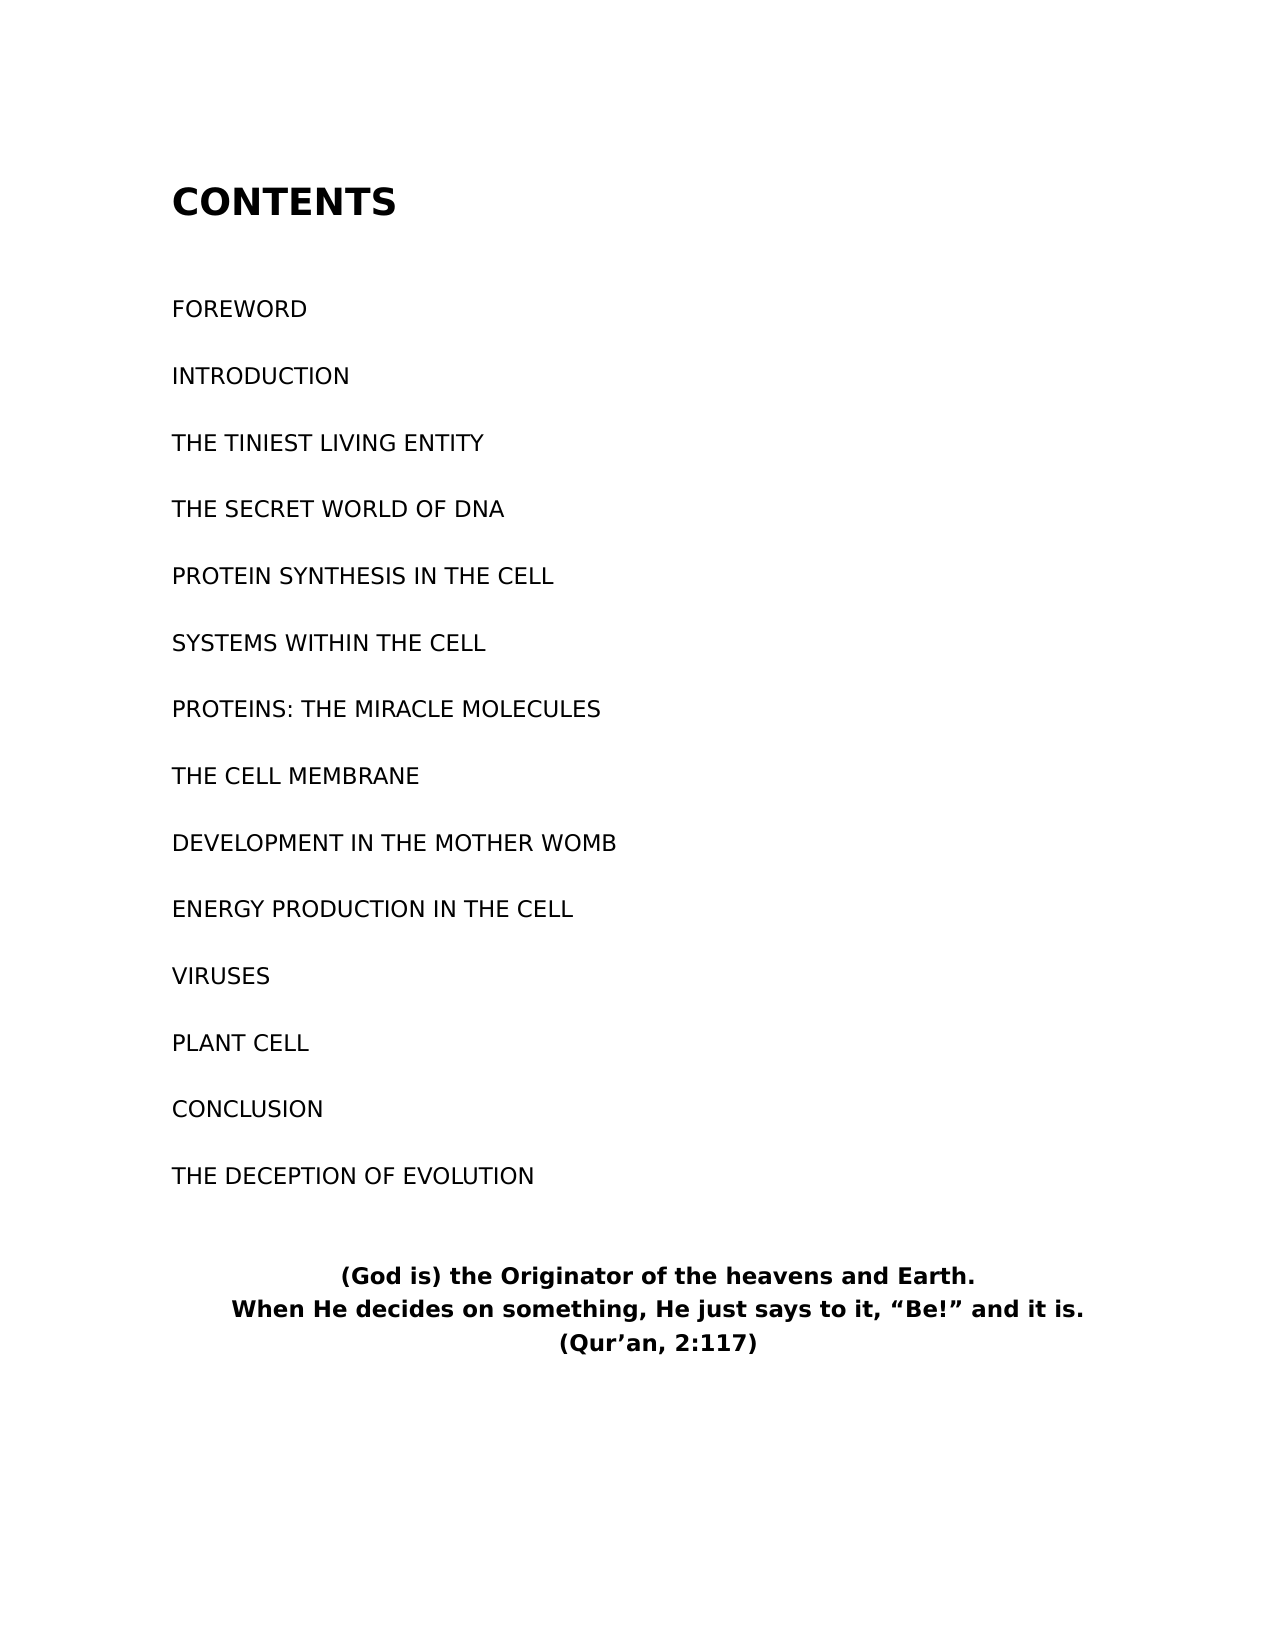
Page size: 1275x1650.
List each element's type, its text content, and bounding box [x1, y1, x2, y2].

text THE DECEPTION OF EVOLUTION [112, 1158, 1145, 1191]
text (God is) the Originator of the heavens and Earth. [112, 1258, 1145, 1291]
text DEVELOPMENT IN THE MOTHER WOMB [112, 824, 1145, 858]
text PROTEINS: THE MIRACLE MOLECULES [112, 691, 1145, 724]
text CONTENTS [112, 181, 1145, 224]
text FOREWORD [112, 291, 1145, 324]
text INTRODUCTION [112, 358, 1145, 391]
text THE TINIEST LIVING ENTITY [112, 424, 1145, 458]
text VIRUSES [112, 958, 1145, 991]
text (Qur’an, 2:117) [112, 1324, 1145, 1358]
text SYSTEMS WITHIN THE CELL [112, 624, 1145, 658]
text PROTEIN SYNTHESIS IN THE CELL [112, 558, 1145, 591]
text PLANT CELL [112, 1024, 1145, 1058]
text When He decides on something, He just says to it, “Be!” and it is. [112, 1291, 1145, 1324]
text THE SECRET WORLD OF DNA [112, 491, 1145, 524]
text ENERGY PRODUCTION IN THE CELL [112, 891, 1145, 924]
text THE CELL MEMBRANE [112, 758, 1145, 791]
text CONCLUSION [112, 1091, 1145, 1124]
